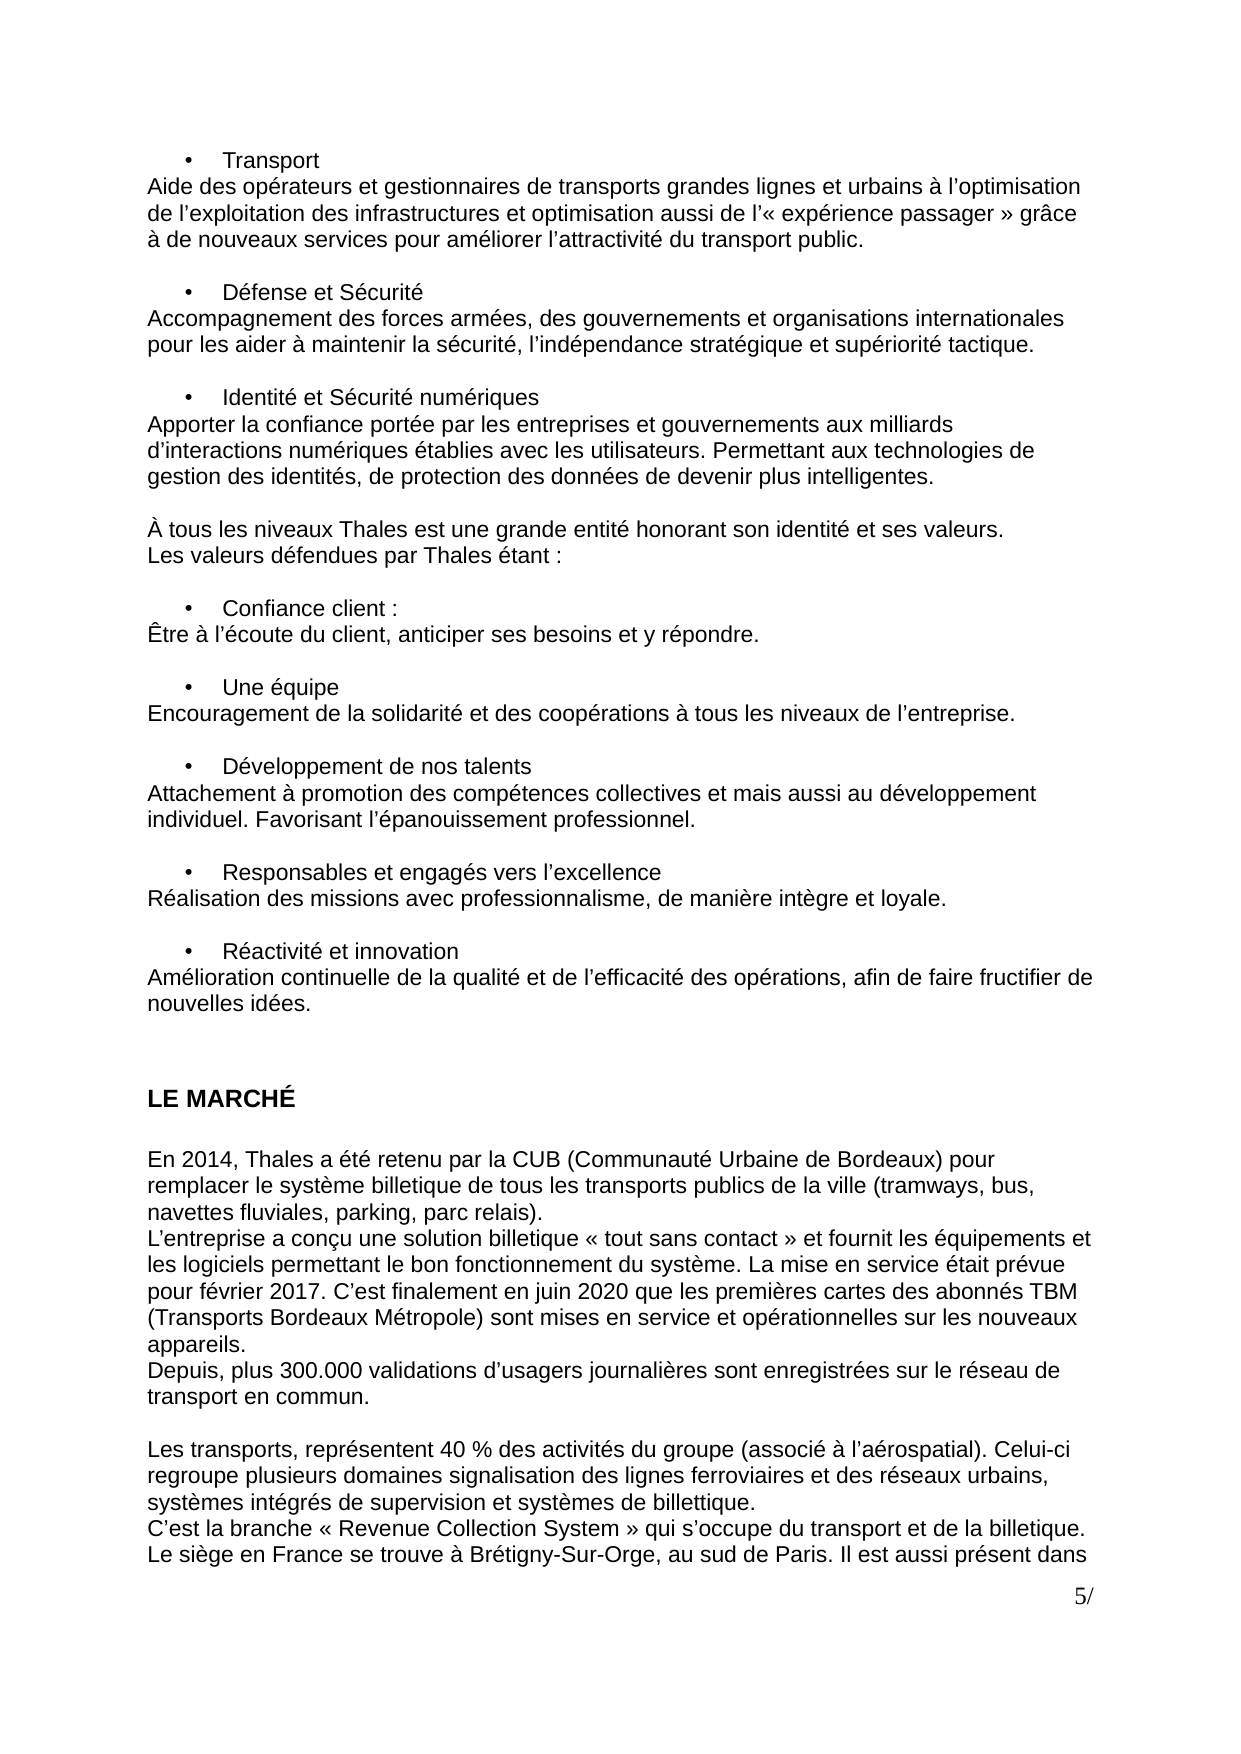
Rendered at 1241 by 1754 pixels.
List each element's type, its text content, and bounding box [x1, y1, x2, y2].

text L’entreprise a conçu une solution billetique « tout sans contact » et fournit les équipements et les logiciels permettant le bon fonctionnement du système. La mise en service était prévue pour février 2017. C’est finalement en juin 2020 que les premières cartes des abonnés TBM (Transports Bordeaux Métropole) sont mises en service et opérationnelles sur les nouveaux appareils. [147, 1225, 1093, 1357]
text Les valeurs défendues par Thales étant : [147, 542, 1093, 569]
list Une équipe [184, 674, 1093, 700]
text Depuis, plus 300.000 validations d’usagers journalières sont enregistrées sur le réseau de transport en commun. [147, 1357, 1093, 1409]
text En 2014, Thales a été retenu par la CUB (Communauté Urbaine de Bordeaux) pour remplacer le système billetique de tous les transports publics de la ville (tramways, bus, navettes fluviales, parking, parc relais). [147, 1146, 1093, 1225]
list Responsables et engagés vers l’excellence [184, 858, 1093, 885]
text C’est la branche « Revenue Collection System » qui s’occupe du transport et de la billetique. Le siège en France se trouve à Brétigny-Sur-Orge, au sud de Paris. Il est aussi présent dans [147, 1515, 1093, 1568]
text Amélioration continuelle de la qualité et de l’efficacité des opérations, afin de faire fructifier de nouvelles idées. [147, 964, 1093, 1017]
list Identité et Sécurité numériques [184, 384, 1093, 411]
list Confiance client : [184, 595, 1093, 621]
text Apporter la confiance portée par les entreprises et gouvernements aux milliards d’interactions numériques établies avec les utilisateurs. Permettant aux technologies de gestion des identités, de protection des données de devenir plus intelligentes. [147, 411, 1093, 489]
text Les transports, représentent 40 % des activités du groupe (associé à l’aérospatial). Celui-ci regroupe plusieurs domaines signalisation des lignes ferroviaires et des réseaux urbains, systèmes intégrés de supervision et systèmes de billettique. [147, 1436, 1093, 1515]
text Réalisation des missions avec professionnalisme, de manière intègre et loyale. [147, 885, 1093, 911]
text À tous les niveaux Thales est une grande entité honorant son identité et ses valeurs. [147, 516, 1093, 542]
list Réactivité et innovation [184, 938, 1093, 964]
text Accompagnement des forces armées, des gouvernements et organisations internationales pour les aider à maintenir la sécurité, l’indépendance stratégique et supériorité tactique. [147, 305, 1093, 358]
list Transport [184, 147, 1093, 173]
text Encouragement de la solidarité et des coopérations à tous les niveaux de l’entreprise. [147, 700, 1093, 727]
list Développement de nos talents [184, 753, 1093, 779]
text LE MARCHÉ [147, 1084, 1093, 1112]
list Défense et Sécurité [184, 279, 1093, 305]
text Attachement à promotion des compétences collectives et mais aussi au développement individuel. Favorisant l’épanouissement professionnel. [147, 779, 1093, 832]
text Être à l’écoute du client, anticiper ses besoins et y répondre. [147, 621, 1093, 648]
text Aide des opérateurs et gestionnaires de transports grandes lignes et urbains à l’optimisation de l’exploitation des infrastructures et optimisation aussi de l’« expérience passager » grâce à de nouveaux services pour améliorer l’attractivité du transport public. [147, 173, 1093, 252]
